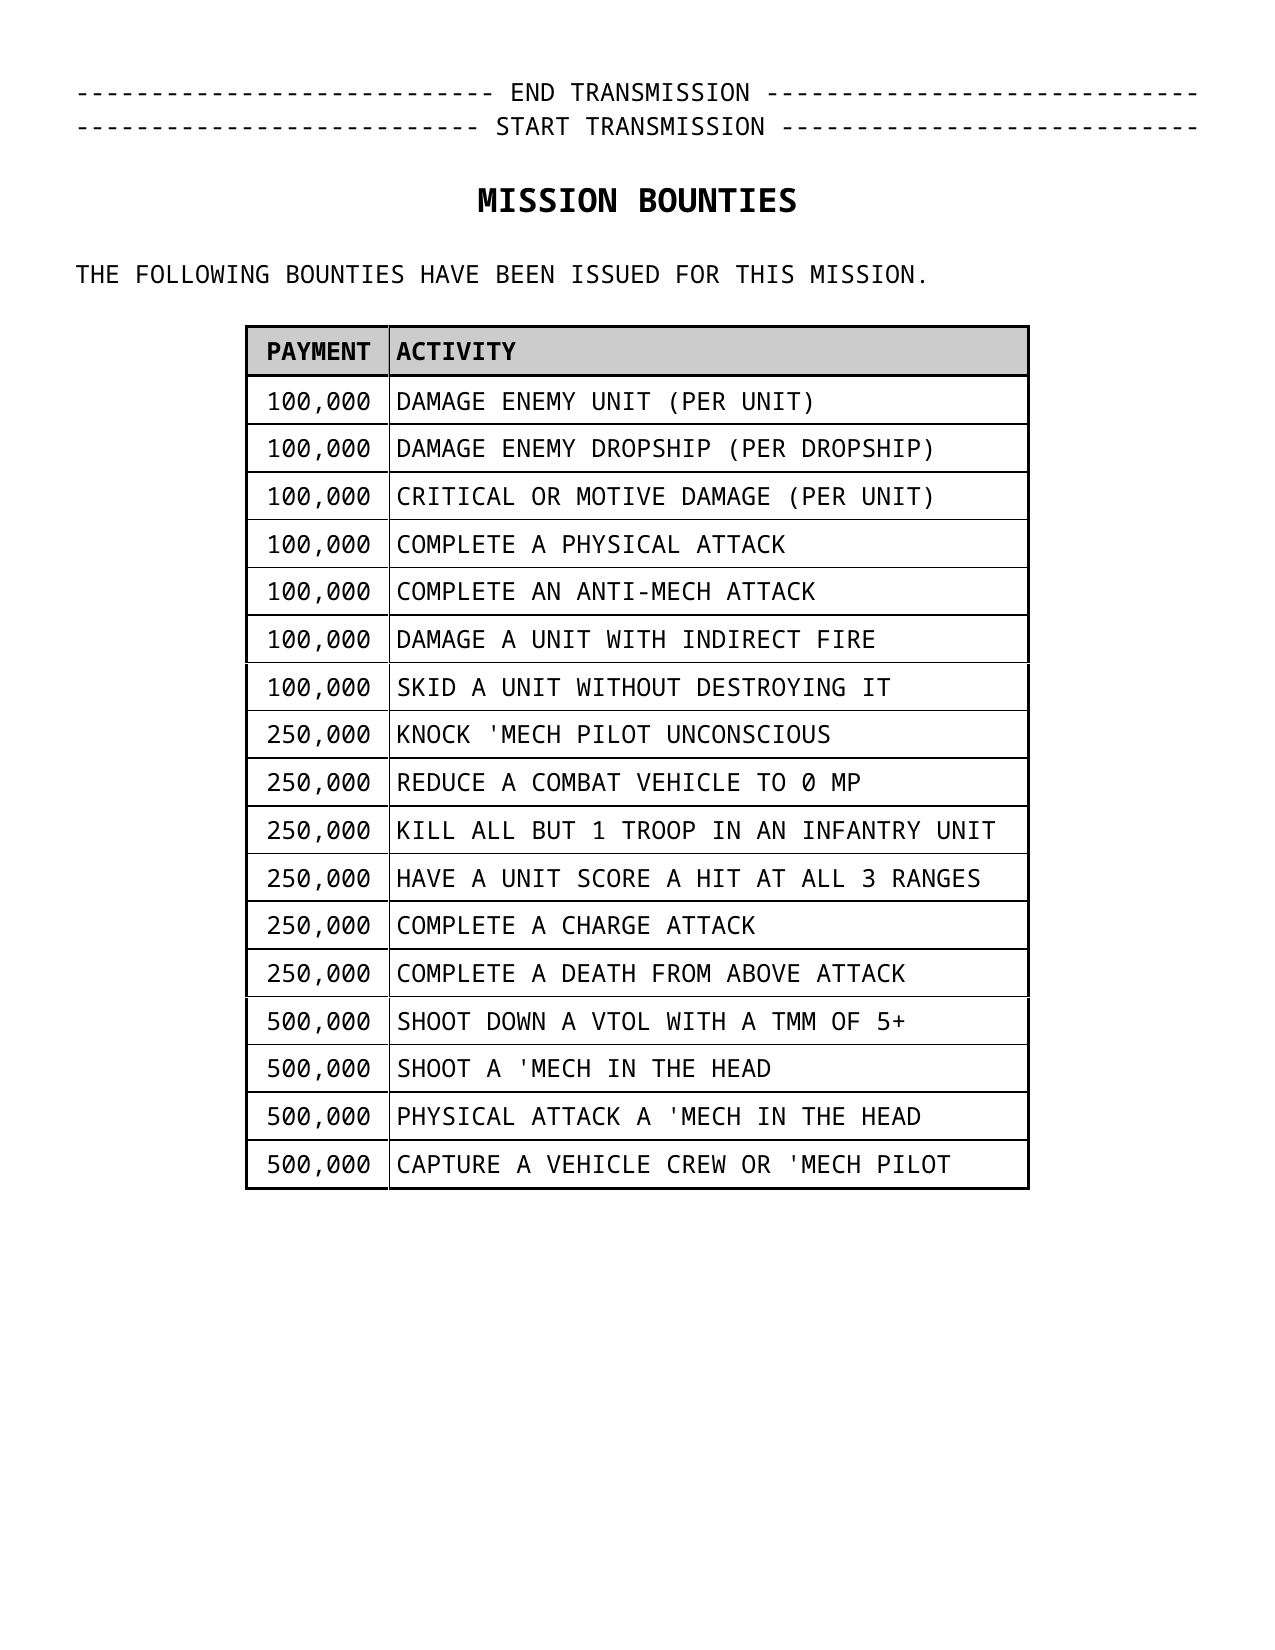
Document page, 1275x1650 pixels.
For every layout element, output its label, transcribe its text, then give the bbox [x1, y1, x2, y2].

table_cell 500,000 [248, 1141, 388, 1187]
table_cell 100,000 [248, 377, 388, 423]
table_cell SKID A UNIT WITHOUT DESTROYING IT [390, 664, 1027, 710]
text THE FOLLOWING BOUNTIES HAVE BEEN ISSUED FOR THIS MISSION. [75, 257, 1200, 291]
text --------------------------- START TRANSMISSION ---------------------------- [75, 109, 1200, 143]
table_cell SHOOT DOWN A VTOL WITH A TMM OF 5+ [390, 998, 1027, 1044]
table_cell PHYSICAL ATTACK A 'MECH IN THE HEAD [390, 1093, 1027, 1139]
table_cell 250,000 [248, 902, 388, 948]
table_cell 500,000 [248, 1045, 388, 1091]
table_cell 100,000 [248, 616, 388, 662]
table_cell 250,000 [248, 854, 388, 900]
table_cell 250,000 [248, 759, 388, 805]
table_cell 250,000 [248, 711, 388, 757]
table_cell DAMAGE ENEMY UNIT (PER UNIT) [390, 377, 1027, 423]
table_cell COMPLETE A DEATH FROM ABOVE ATTACK [390, 950, 1027, 996]
table_cell HAVE A UNIT SCORE A HIT AT ALL 3 RANGES [390, 854, 1027, 900]
table_cell DAMAGE A UNIT WITH INDIRECT FIRE [390, 616, 1027, 662]
text ---------------------------- END TRANSMISSION ----------------------------- [75, 75, 1200, 109]
table_cell 100,000 [248, 568, 388, 614]
table_cell DAMAGE ENEMY DROPSHIP (PER DROPSHIP) [390, 425, 1027, 471]
table_cell 500,000 [248, 998, 388, 1044]
table_cell CRITICAL OR MOTIVE DAMAGE (PER UNIT) [390, 473, 1027, 519]
table_header ACTIVITY [390, 328, 1027, 374]
table_cell KNOCK 'MECH PILOT UNCONSCIOUS [390, 711, 1027, 757]
table_cell COMPLETE A PHYSICAL ATTACK [390, 520, 1027, 567]
table_cell 100,000 [248, 425, 388, 471]
table_cell COMPLETE A CHARGE ATTACK [390, 902, 1027, 948]
table_cell 250,000 [248, 807, 388, 853]
table_cell COMPLETE AN ANTI-MECH ATTACK [390, 568, 1027, 614]
table_cell 100,000 [248, 473, 388, 519]
table_cell KILL ALL BUT 1 TROOP IN AN INFANTRY UNIT [390, 807, 1027, 853]
table_cell 100,000 [248, 520, 388, 567]
table_header PAYMENT [248, 328, 388, 374]
table_cell 500,000 [248, 1093, 388, 1139]
table_cell REDUCE A COMBAT VEHICLE TO 0 MP [390, 759, 1027, 805]
subtitle MISSION BOUNTIES [75, 177, 1200, 223]
table_cell CAPTURE A VEHICLE CREW OR 'MECH PILOT [390, 1141, 1027, 1187]
table_cell 100,000 [248, 664, 388, 710]
table_cell 250,000 [248, 950, 388, 996]
table_cell SHOOT A 'MECH IN THE HEAD [390, 1045, 1027, 1091]
